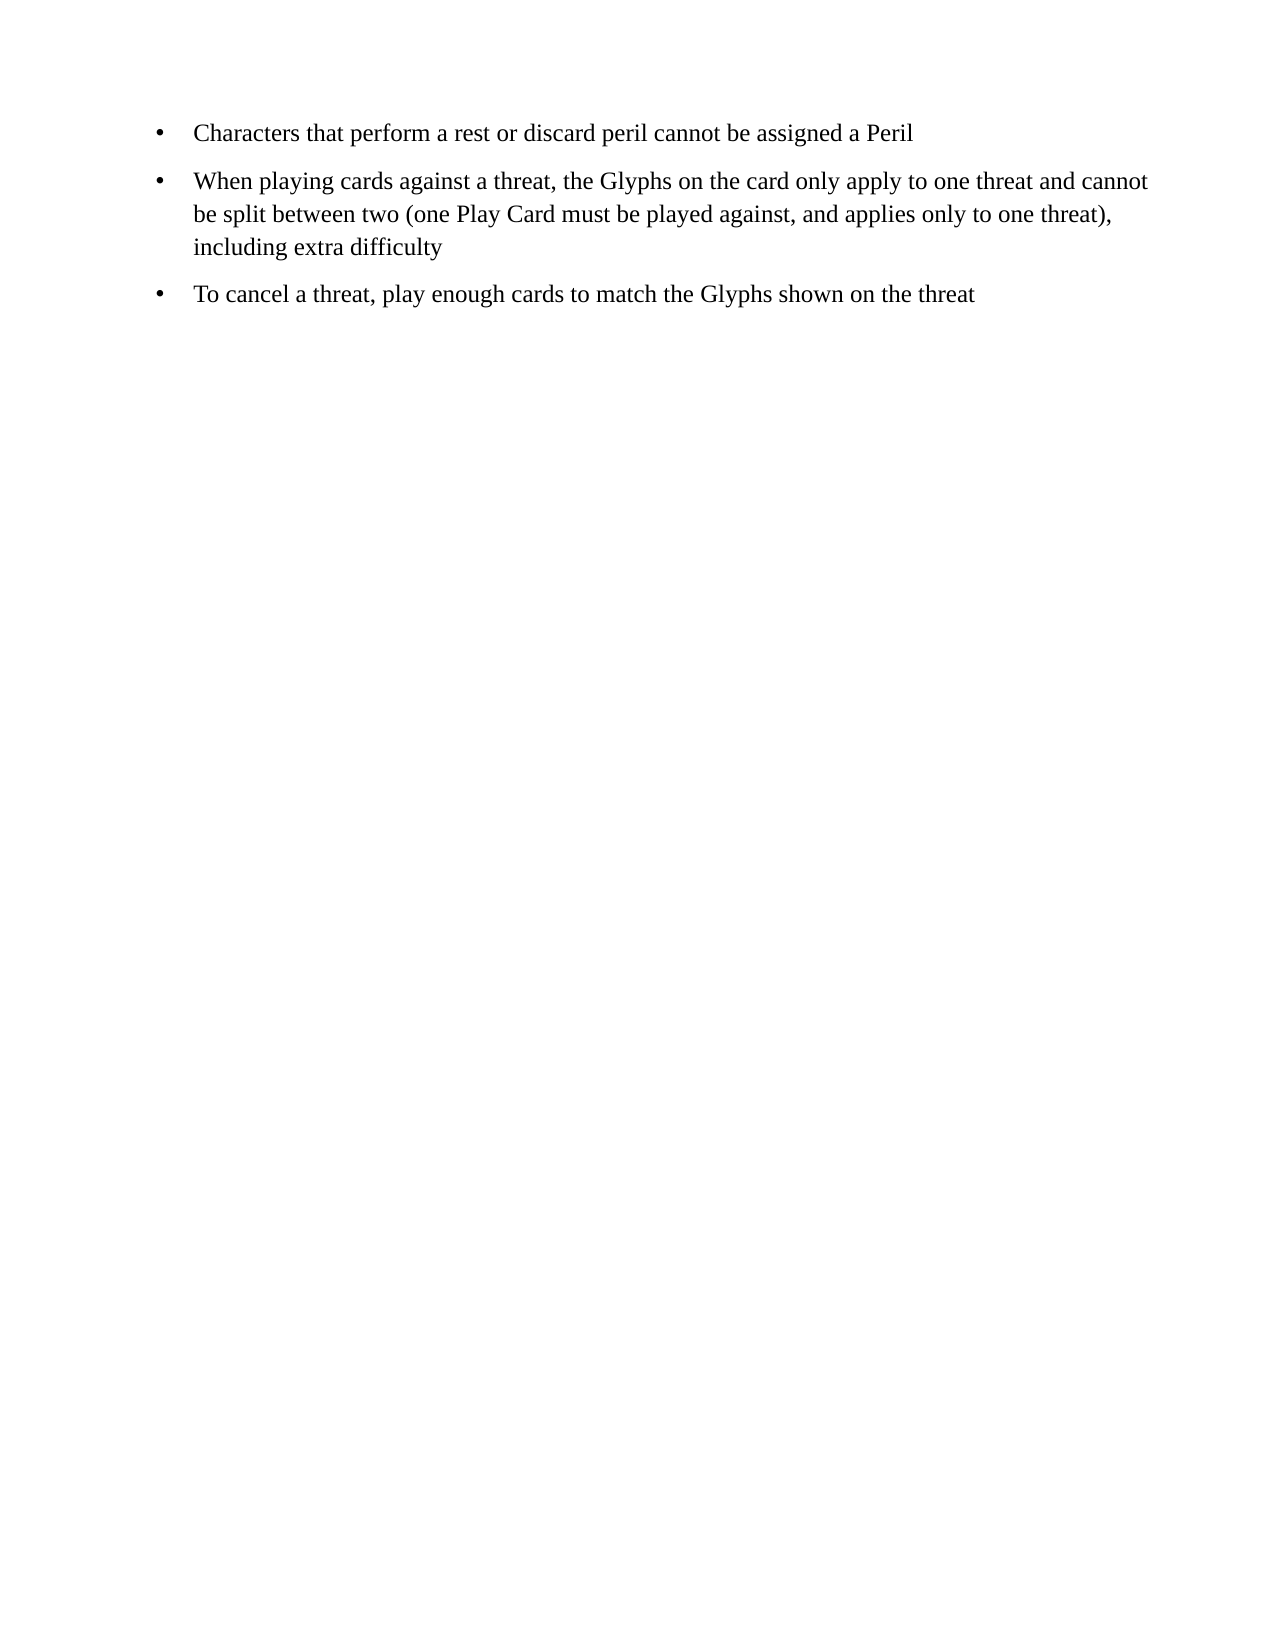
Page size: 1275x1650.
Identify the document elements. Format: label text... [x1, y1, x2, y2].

list Characters that perform a rest or discard peril cannot be assigned a Peril [156, 118, 1157, 147]
list To cancel a threat, play enough cards to match the Glyphs shown on the threat [156, 279, 1157, 308]
list When playing cards against a threat, the Glyphs on the card only apply to one threat and cannot be split between two (one Play Card must be played against, and applies only to one threat), including extra difficulty [156, 166, 1157, 261]
